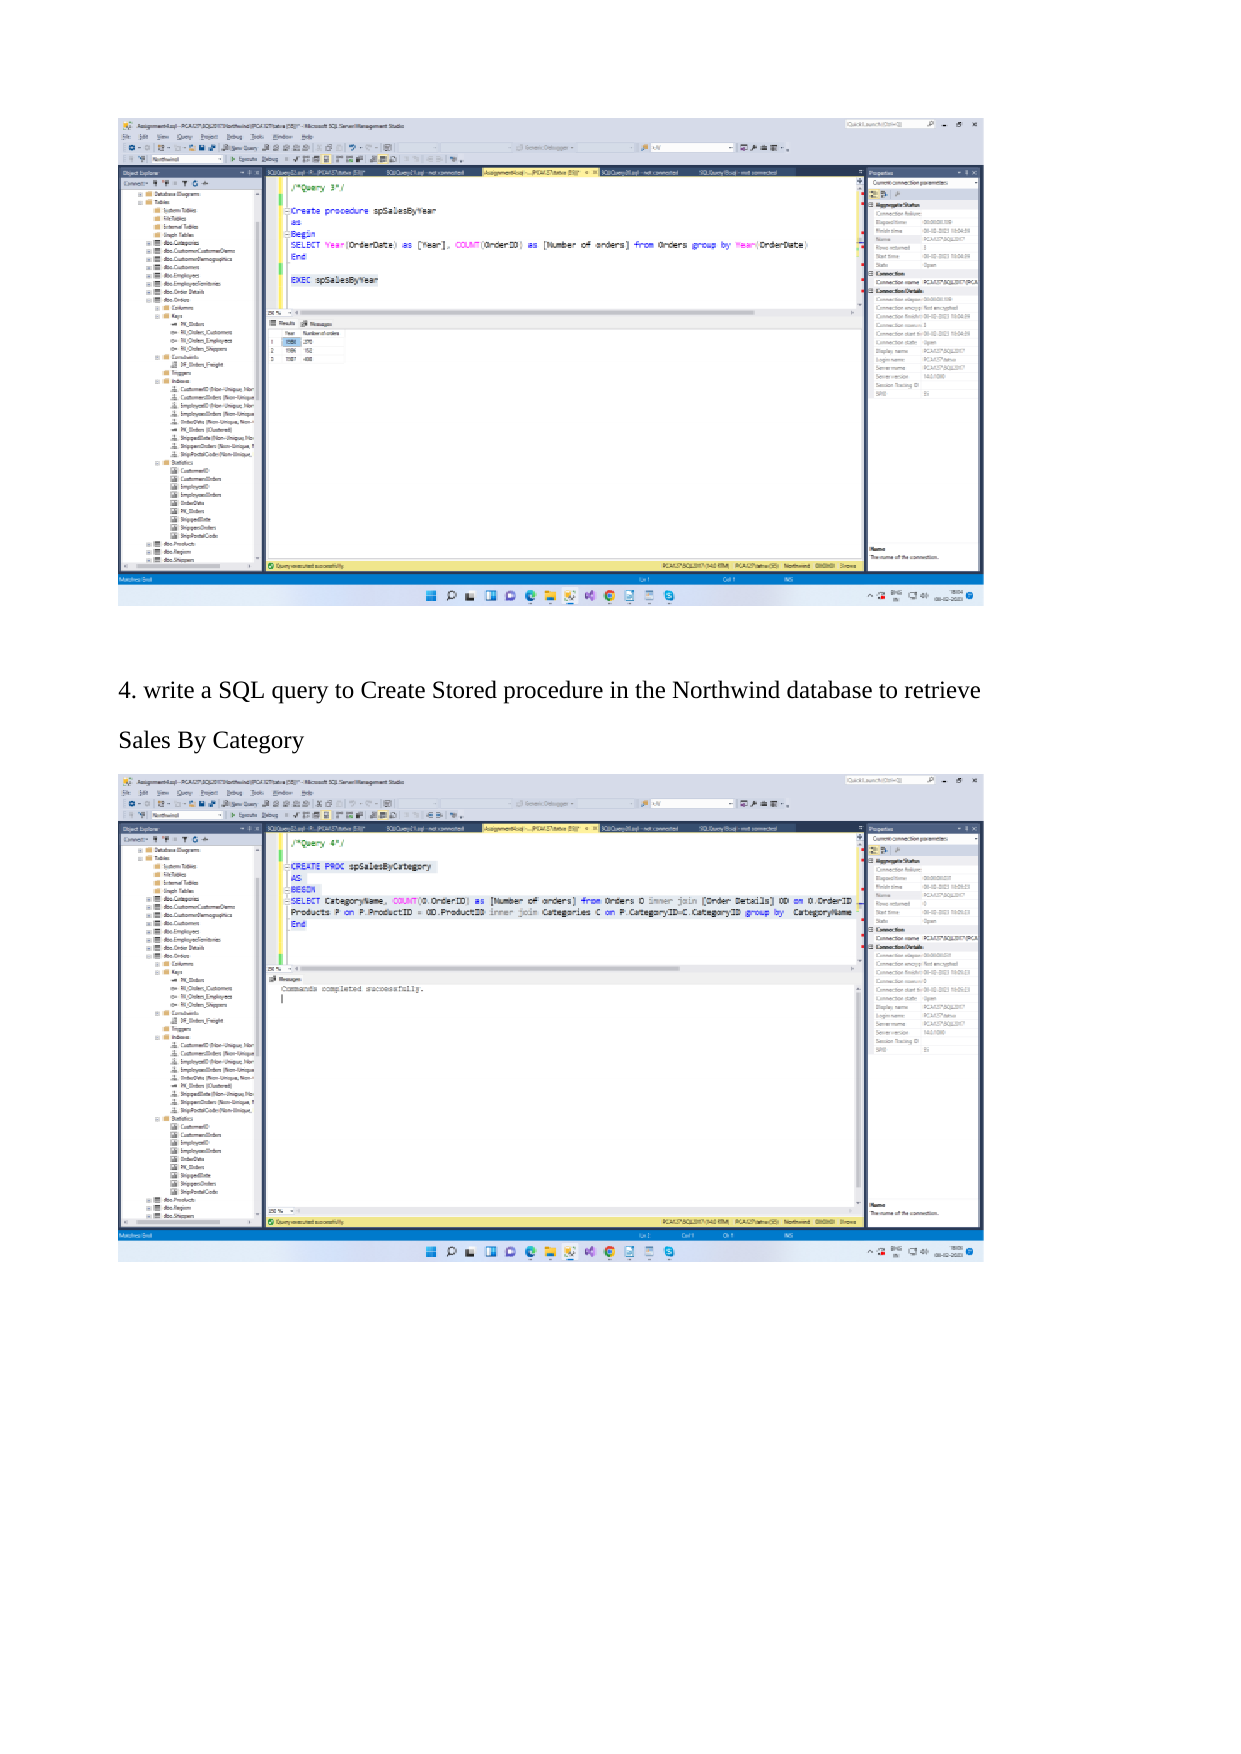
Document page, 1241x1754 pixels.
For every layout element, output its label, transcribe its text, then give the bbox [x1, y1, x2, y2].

text Sales By Category [118, 725, 1122, 754]
text 4. write a SQL query to Create Stored procedure in the Northwind database to retrieve [118, 675, 1122, 704]
